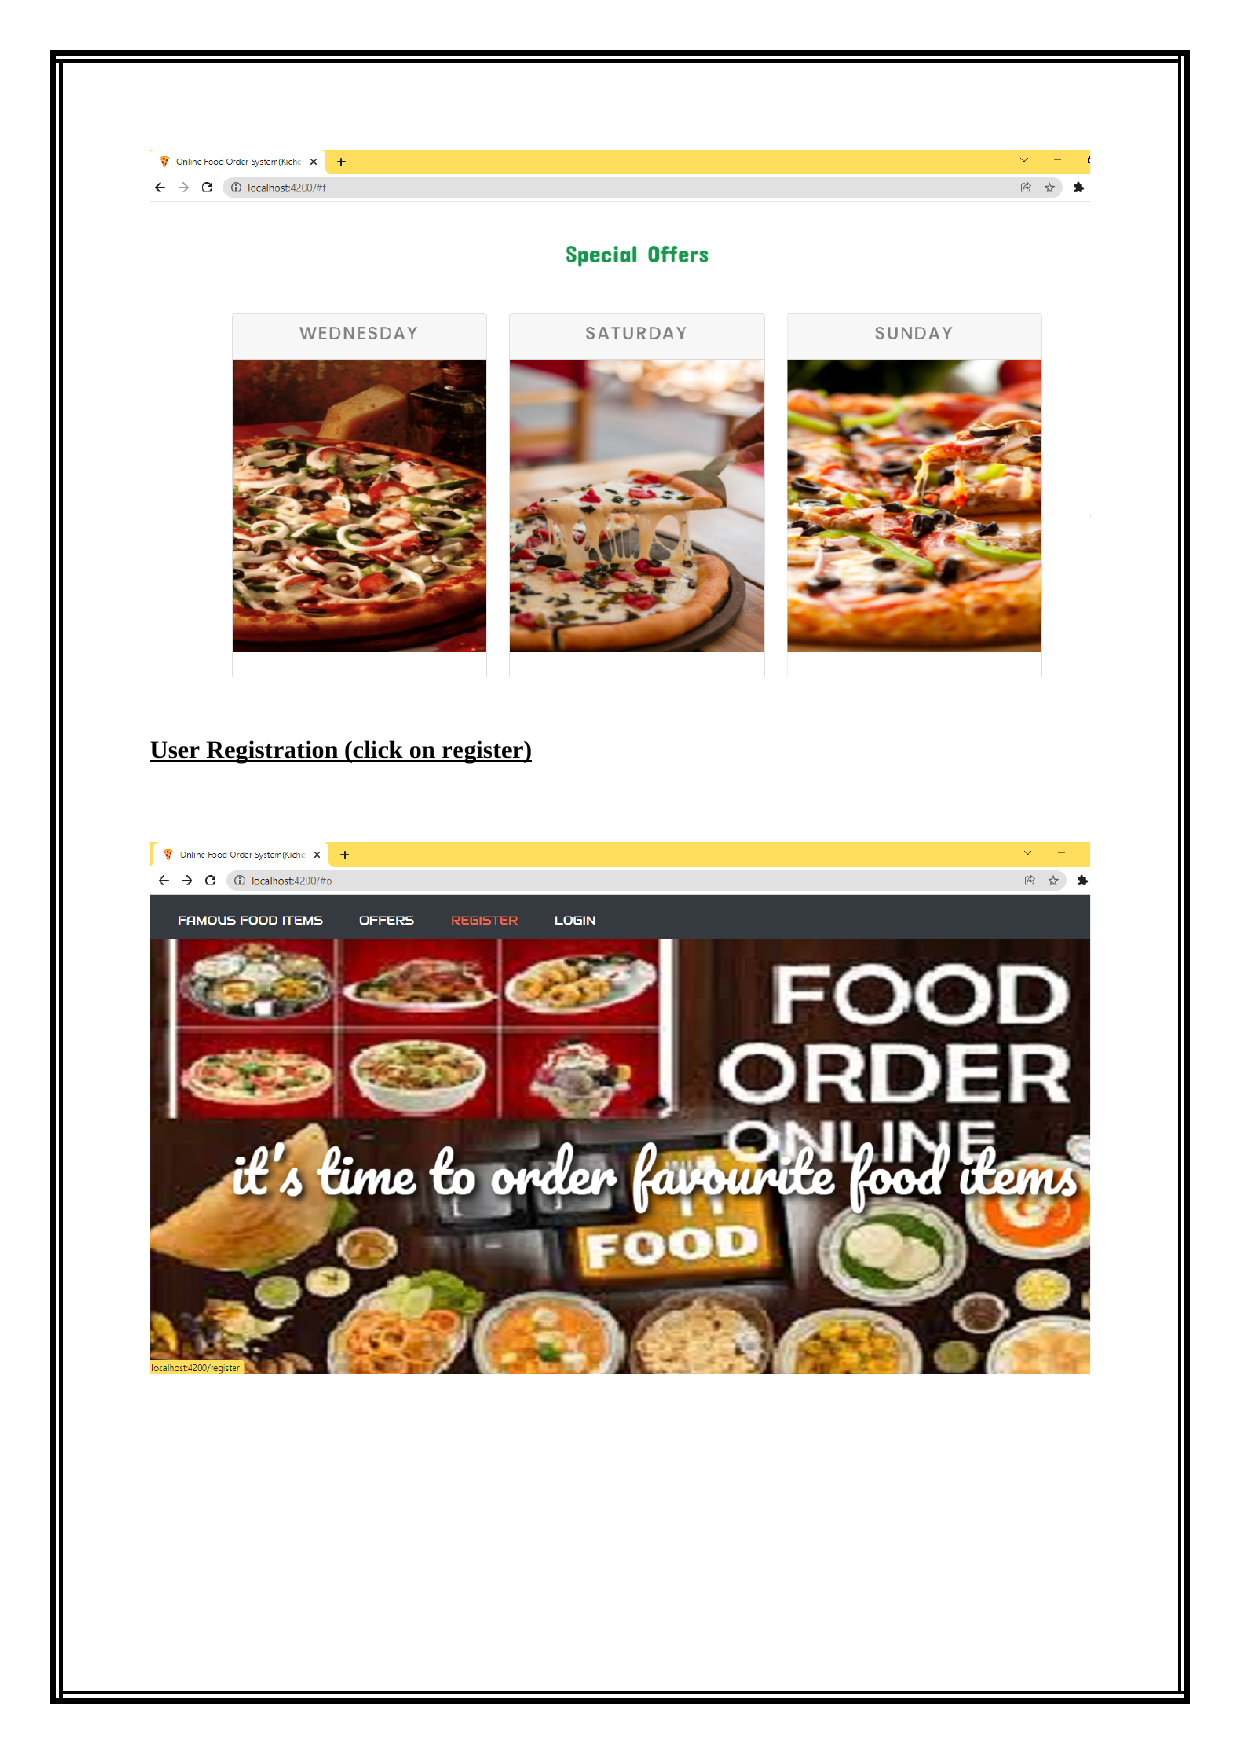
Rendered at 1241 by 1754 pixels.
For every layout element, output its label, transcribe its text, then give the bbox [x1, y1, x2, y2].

text User Registration (click on register) [150, 735, 1090, 764]
picture [150, 842, 1091, 1374]
picture [150, 150, 1091, 677]
